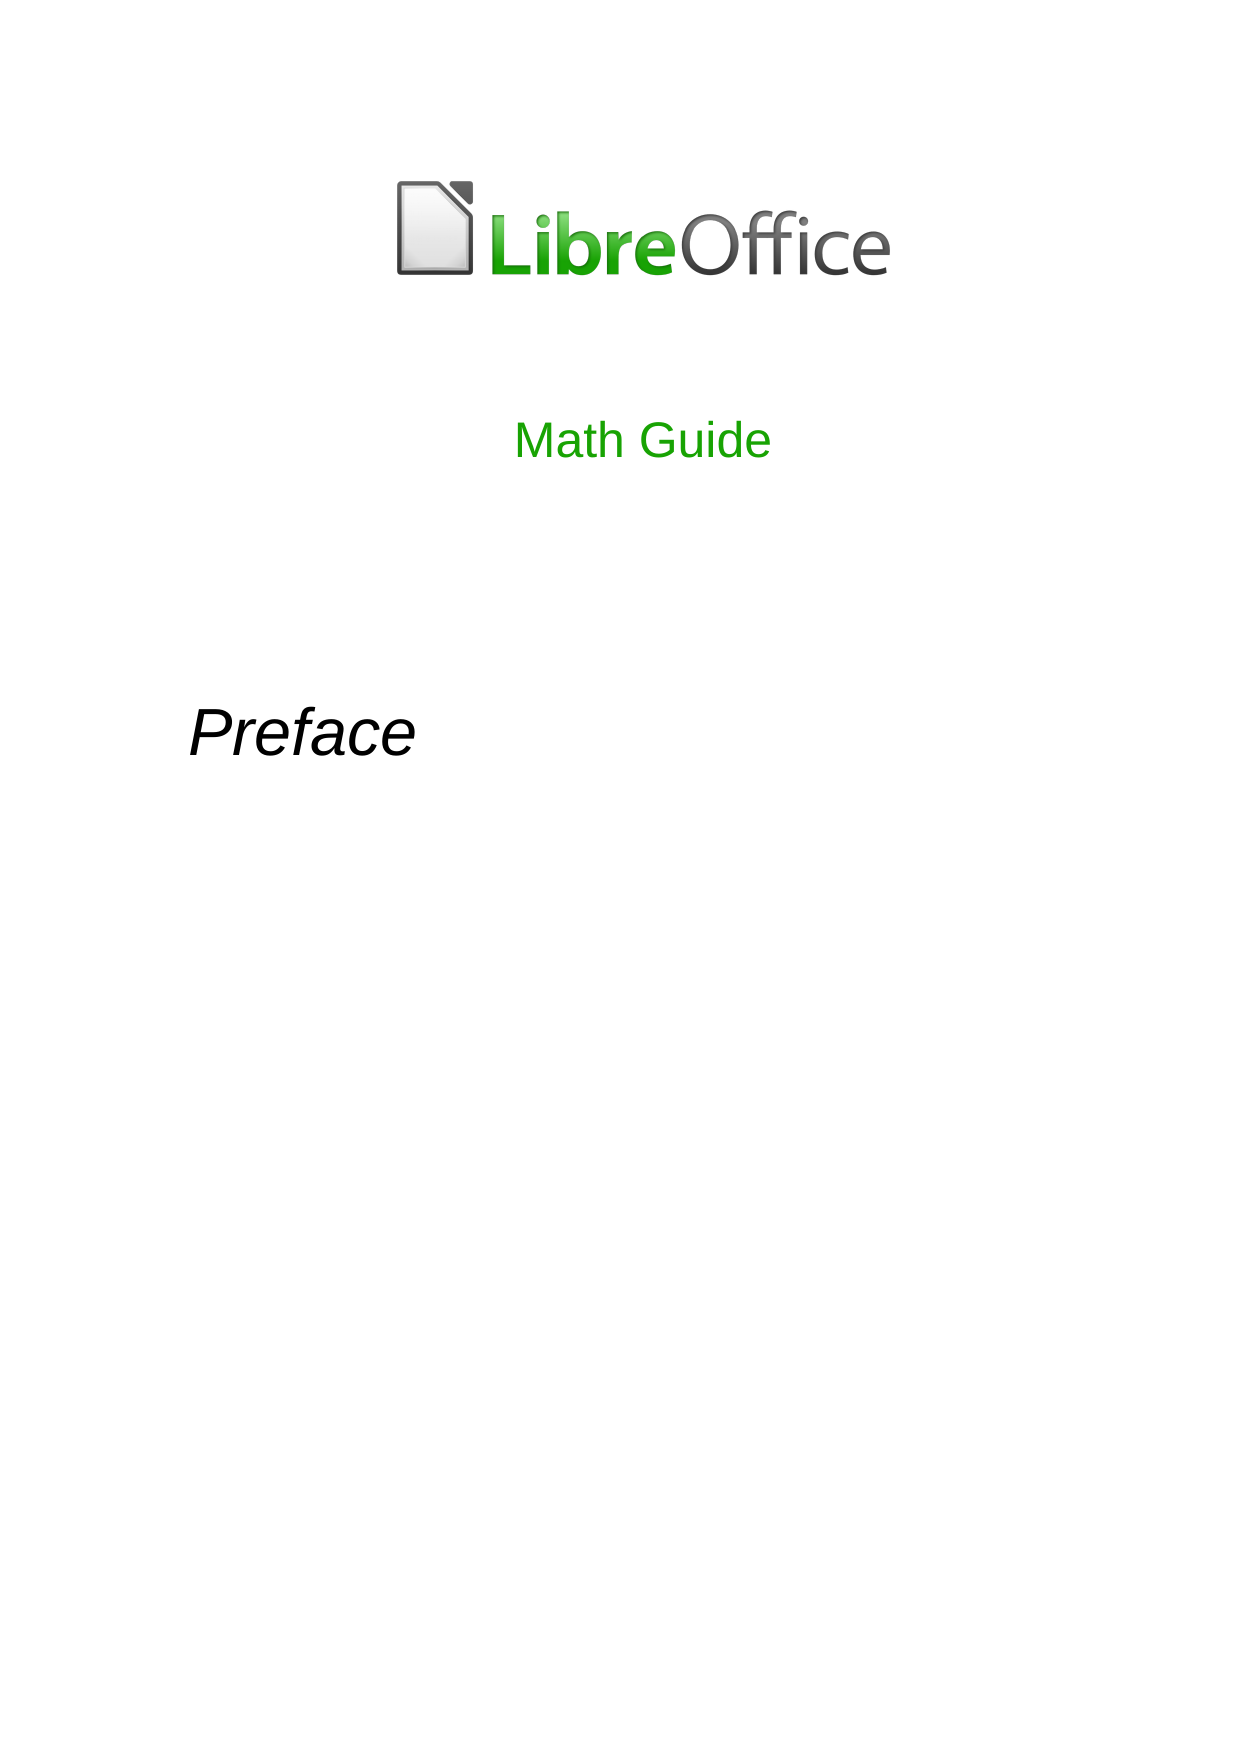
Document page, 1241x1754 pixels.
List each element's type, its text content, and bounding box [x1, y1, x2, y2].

picture [392, 177, 893, 282]
text Math Guide [188, 410, 1098, 468]
title Preface [188, 693, 1098, 769]
